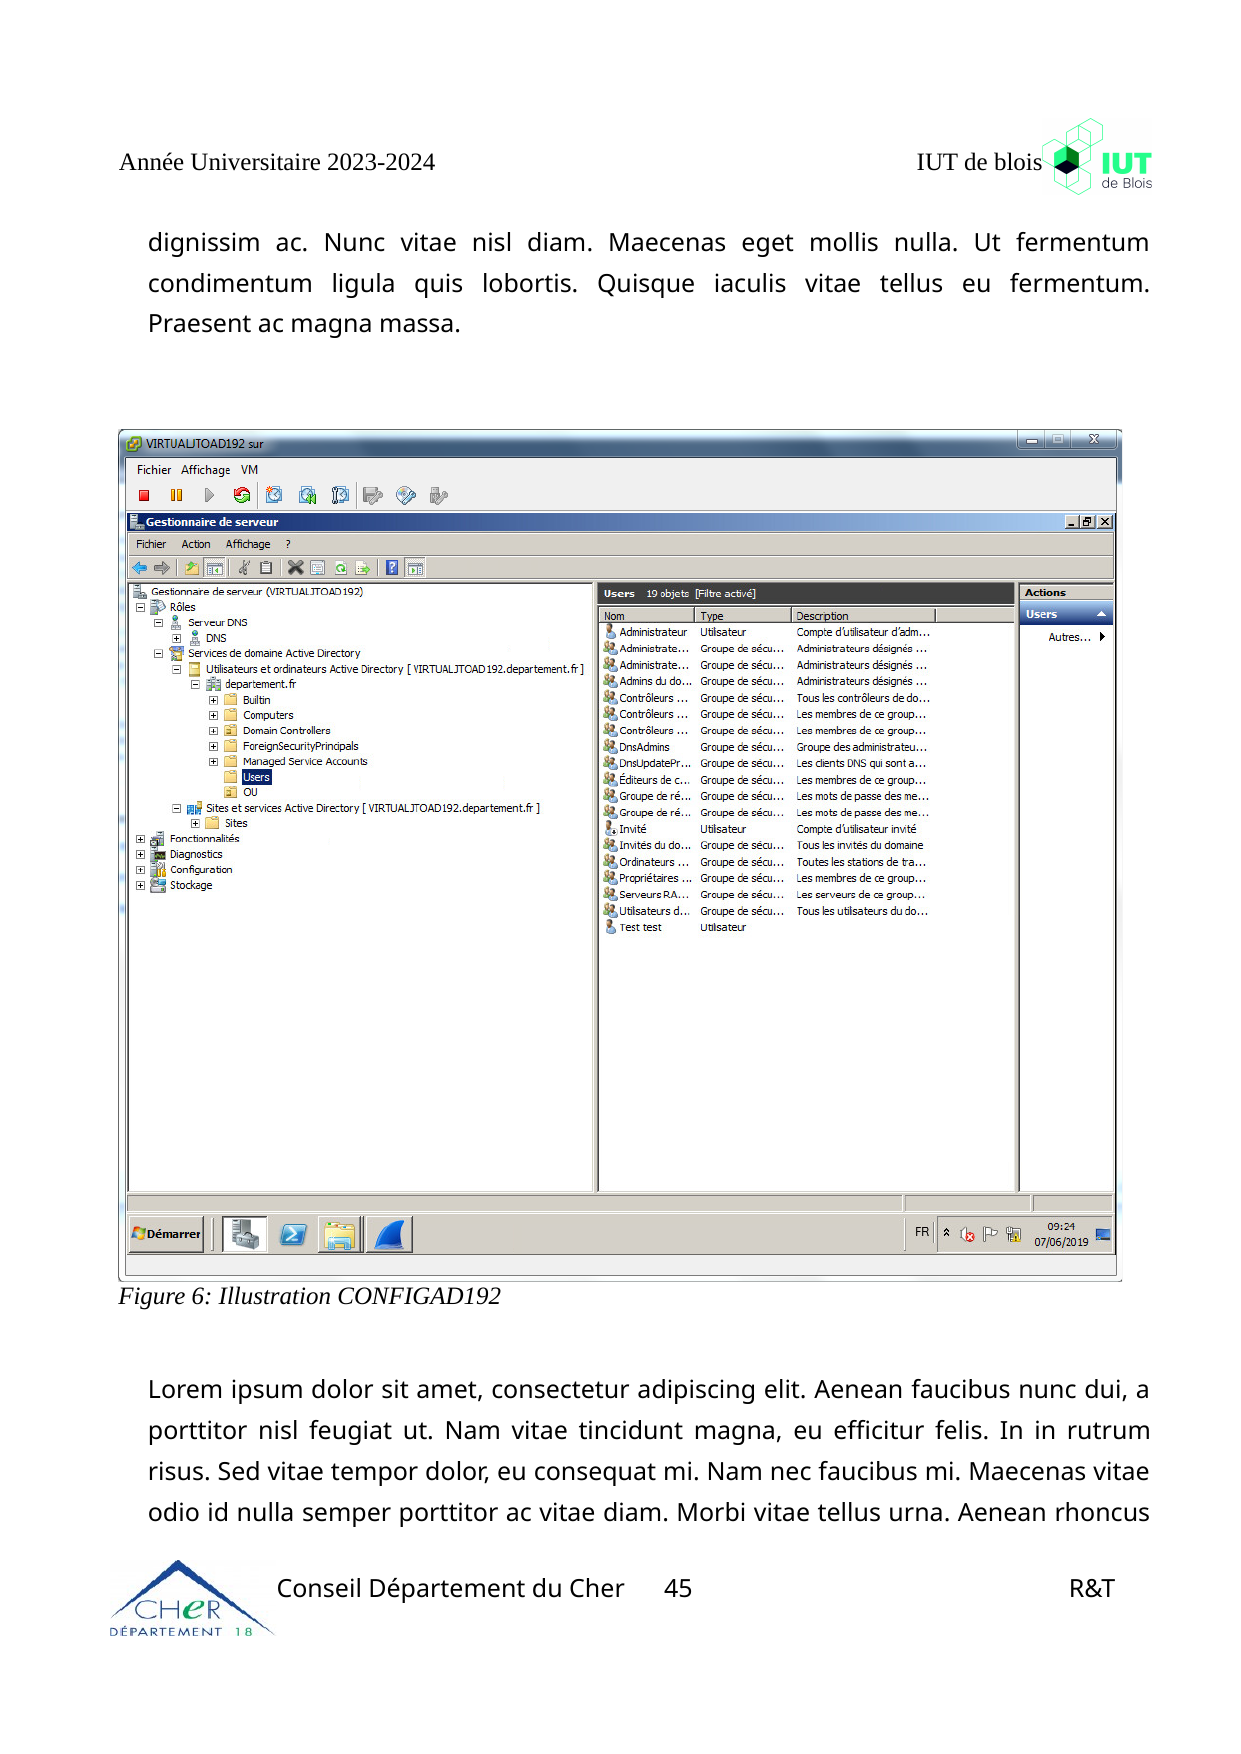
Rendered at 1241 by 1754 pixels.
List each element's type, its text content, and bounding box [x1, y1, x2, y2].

picture [1042, 118, 1152, 195]
picture [118, 429, 1123, 1282]
text Lorem ipsum dolor sit amet, consectetur adipiscing elit. Aenean faucibus nunc dui, a porttitor nisl feugiat ut. Nam vitae tincidunt magna, eu efficitur felis. In in rutrum risus. Sed vitae tempor dolor, eu consequat mi. Nam nec faucibus mi. Maecenas vitae odio id nulla semper porttitor ac vitae diam. Morbi vitae tellus urna. Aenean rhoncus [148, 1372, 1152, 1529]
text Figure 6: Illustration CONFIGAD192 [118, 1282, 1122, 1310]
text dignissim ac. Nunc vitae nisl diam. Maecenas eget mollis nulla. Ut fermentum condimentum ligula quis lobortis. Quisque iaculis vitae tellus eu fermentum. Praesent ac magna massa. [148, 224, 1152, 340]
picture [110, 1560, 277, 1636]
